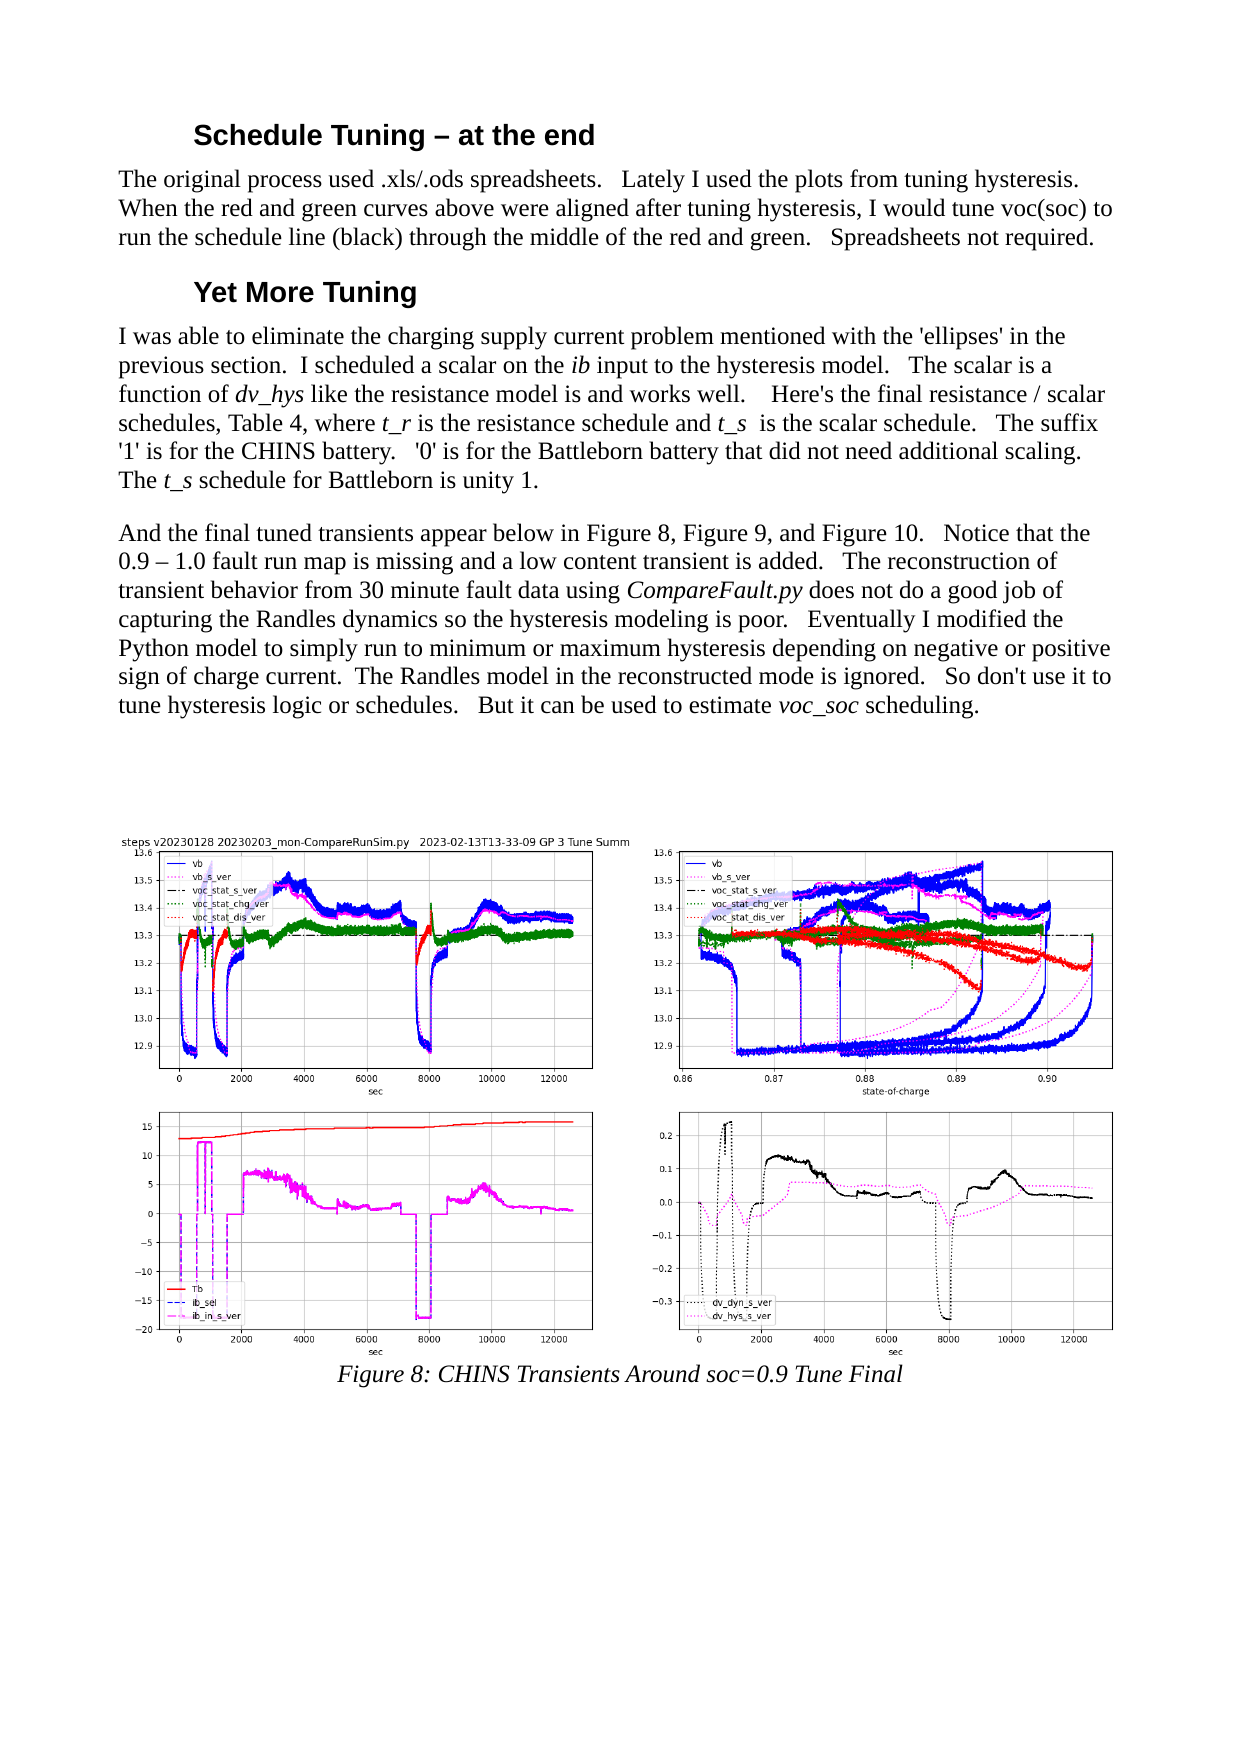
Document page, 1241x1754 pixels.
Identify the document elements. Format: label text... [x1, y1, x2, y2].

text Figure 8: CHINS Transients Around soc=0.9 Tune Final [118, 1360, 1122, 1388]
text The original process used .xls/.ods spreadsheets. Lately I used the plots from tuning hysteresis. When the red and green curves above were aligned after tuning hysteresis, I would tune voc(soc) to run the schedule line (black) through the middle of the red and green. Spreadsheets not required. [118, 164, 1122, 250]
subtitle Yet More Tuning [118, 275, 1122, 309]
text I was able to eliminate the charging supply current problem mentioned with the 'ellipses' in the previous section. I scheduled a scalar on the ib input to the hysteresis model. The scalar is a function of dv_hys like the resistance model is and works well. Here's the final resistance / scalar schedules, Table 4, where t_r is the resistance schedule and t_s is the scalar schedule. The suffix '1' is for the CHINS battery. '0' is for the Battleborn battery that did not need additional scaling. The t_s schedule for Battleborn is unity 1. [118, 321, 1122, 494]
subtitle Schedule Tuning – at the end [118, 118, 1122, 152]
text And the final tuned transients appear below in Figure 8, Figure 9, and Figure 10. Notice that the 0.9 – 1.0 fault run map is missing and a low content transient is added. The reconstruction of transient behavior from 30 minute fault data using CompareFault.py does not do a good job of capturing the Randles dynamics so the hysteresis modeling is poor. Eventually I modified the Python model to simply run to minimum or maximum hysteresis depending on negative or positive sign of charge current. The Randles model in the reconstructed mode is ignored. So don't use it to tune hysteresis logic or schedules. But it can be used to estimate voc_soc scheduling. [118, 518, 1122, 719]
picture [118, 833, 1122, 1360]
